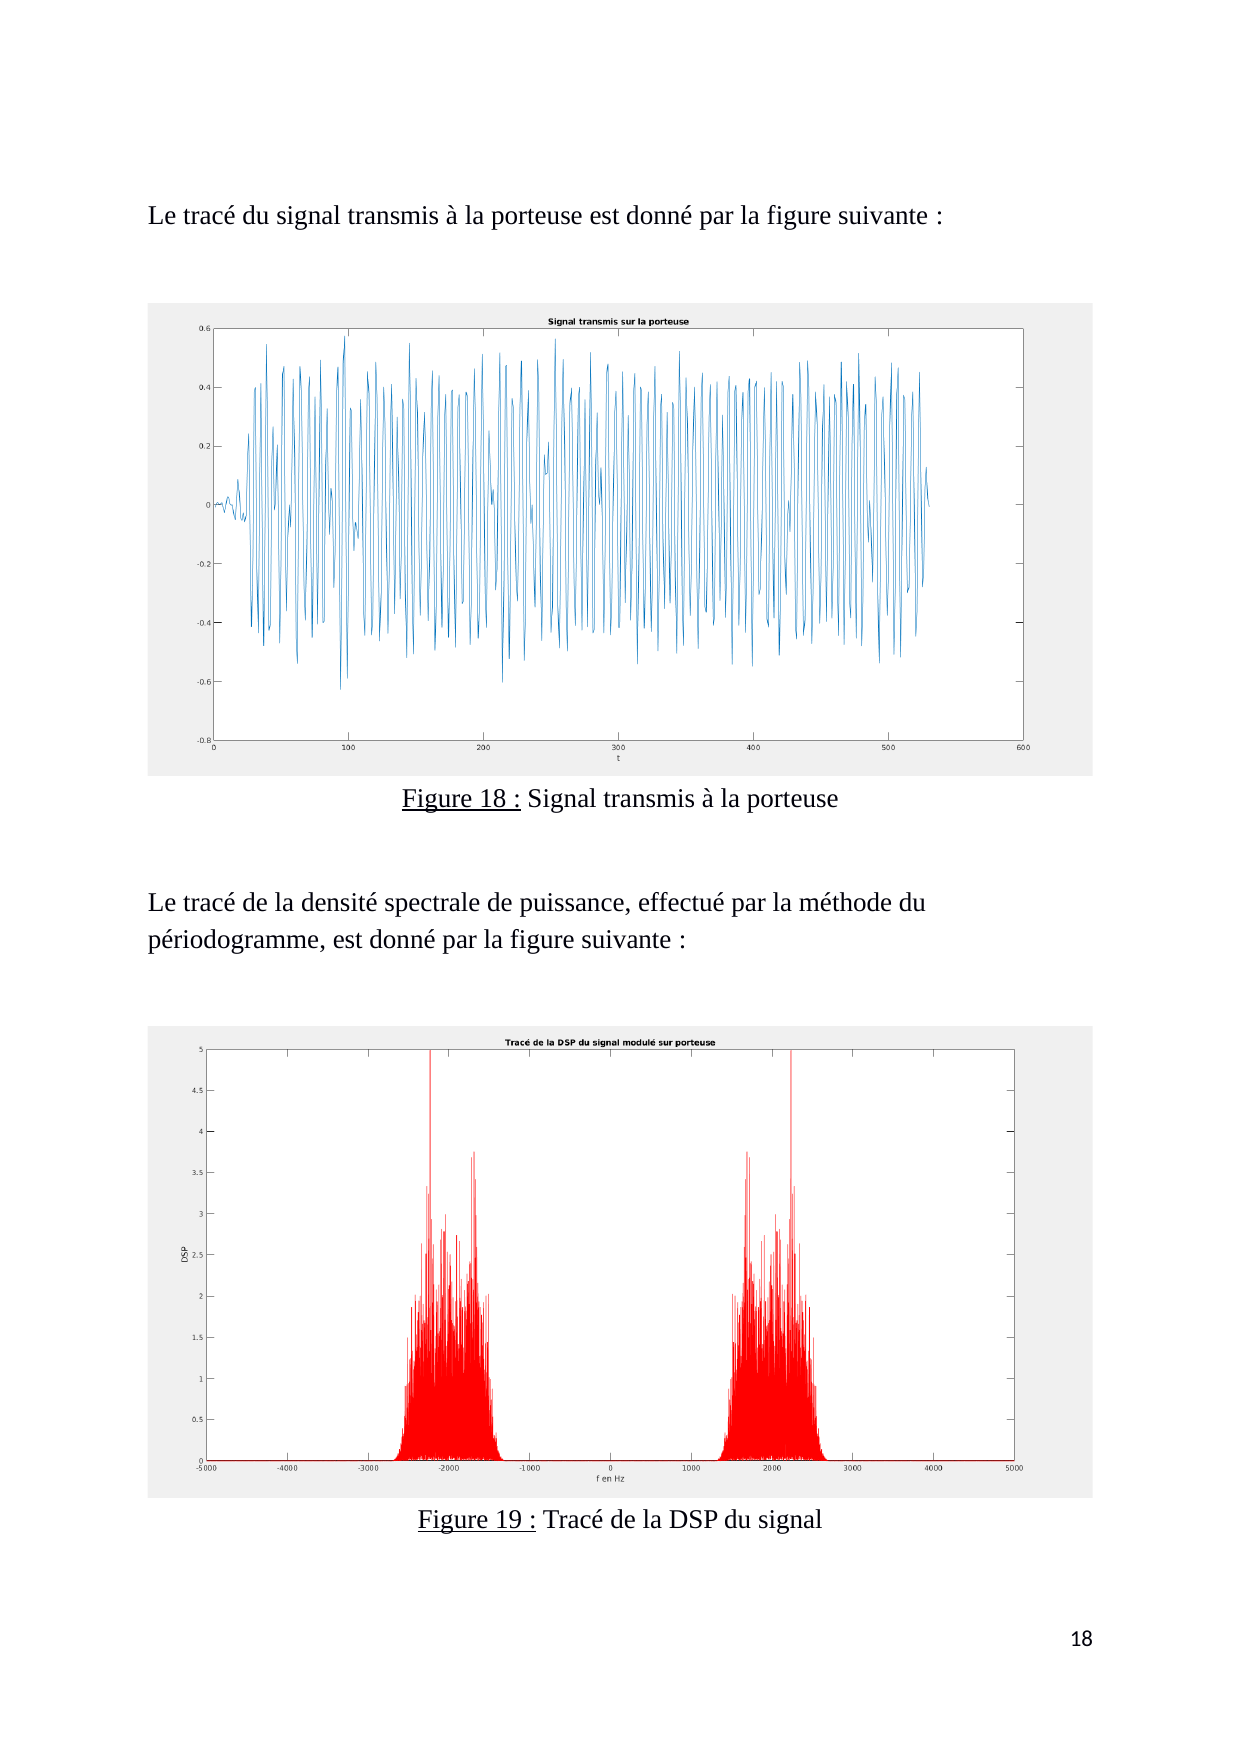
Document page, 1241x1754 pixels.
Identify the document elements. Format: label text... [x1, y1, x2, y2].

picture [147, 1026, 1093, 1498]
text Figure 18 : Signal transmis à la porteuse [148, 776, 1093, 813]
text Le tracé du signal transmis à la porteuse est donné par la figure suivante : [148, 199, 1093, 231]
text Figure 19 : Tracé de la DSP du signal [148, 1498, 1093, 1535]
picture [147, 303, 1093, 776]
text Le tracé de la densité spectrale de puissance, effectué par la méthode du périodogramme, est donné par la figure suivante : [148, 886, 1093, 954]
